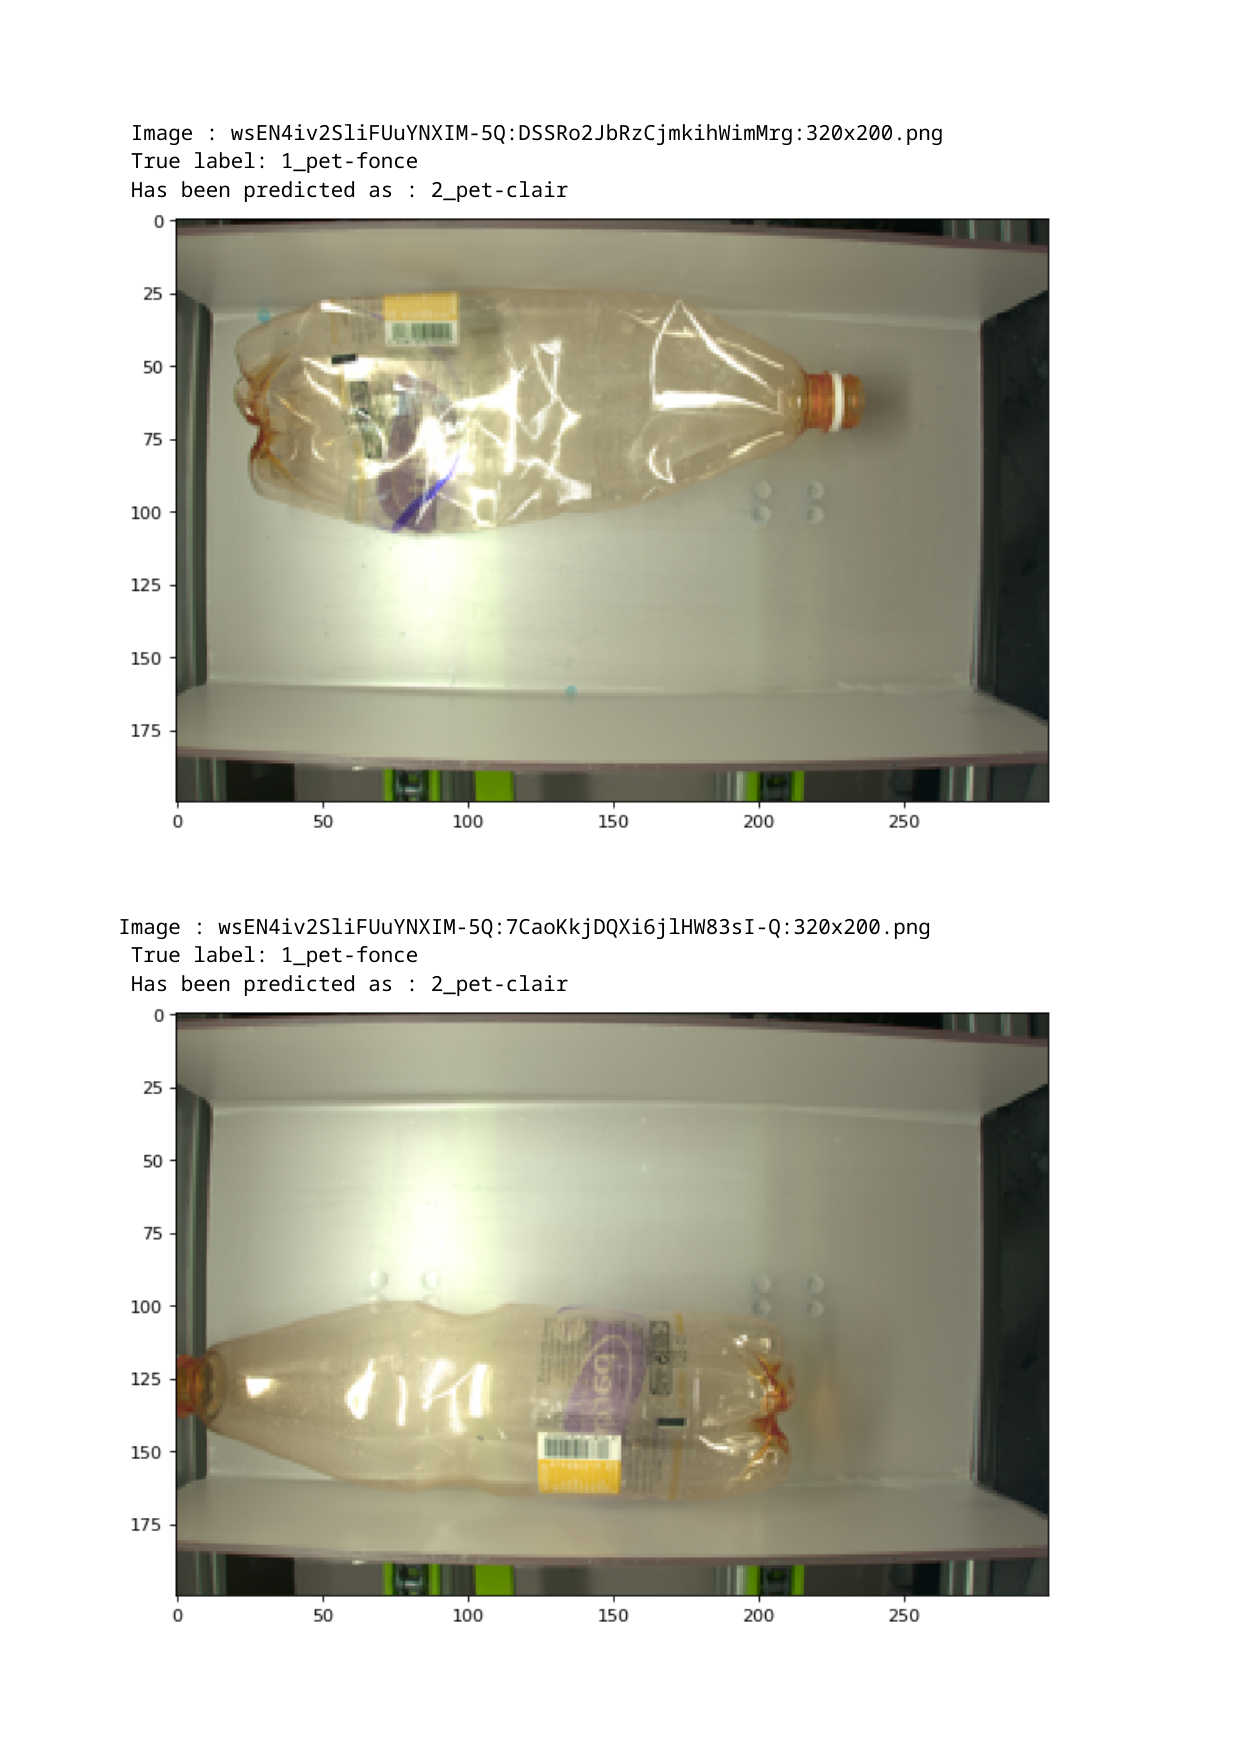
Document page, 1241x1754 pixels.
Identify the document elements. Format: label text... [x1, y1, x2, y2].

text Image : wsEN4iv2SliFUuYNXIM-5Q:7CaoKkjDQXi6jlHW83sI-Q:320x200.png [118, 912, 1122, 941]
text Has been predicted as : 2_pet-clair [118, 969, 1122, 998]
picture [118, 203, 1059, 842]
text True label: 1_pet-fonce [118, 147, 1122, 175]
text True label: 1_pet-fonce [118, 941, 1122, 969]
text Image : wsEN4iv2SliFUuYNXIM-5Q:DSSRo2JbRzCjmkihWimMrg:320x200.png [118, 118, 1122, 147]
text Has been predicted as : 2_pet-clair [118, 175, 1122, 204]
picture [118, 997, 1059, 1636]
